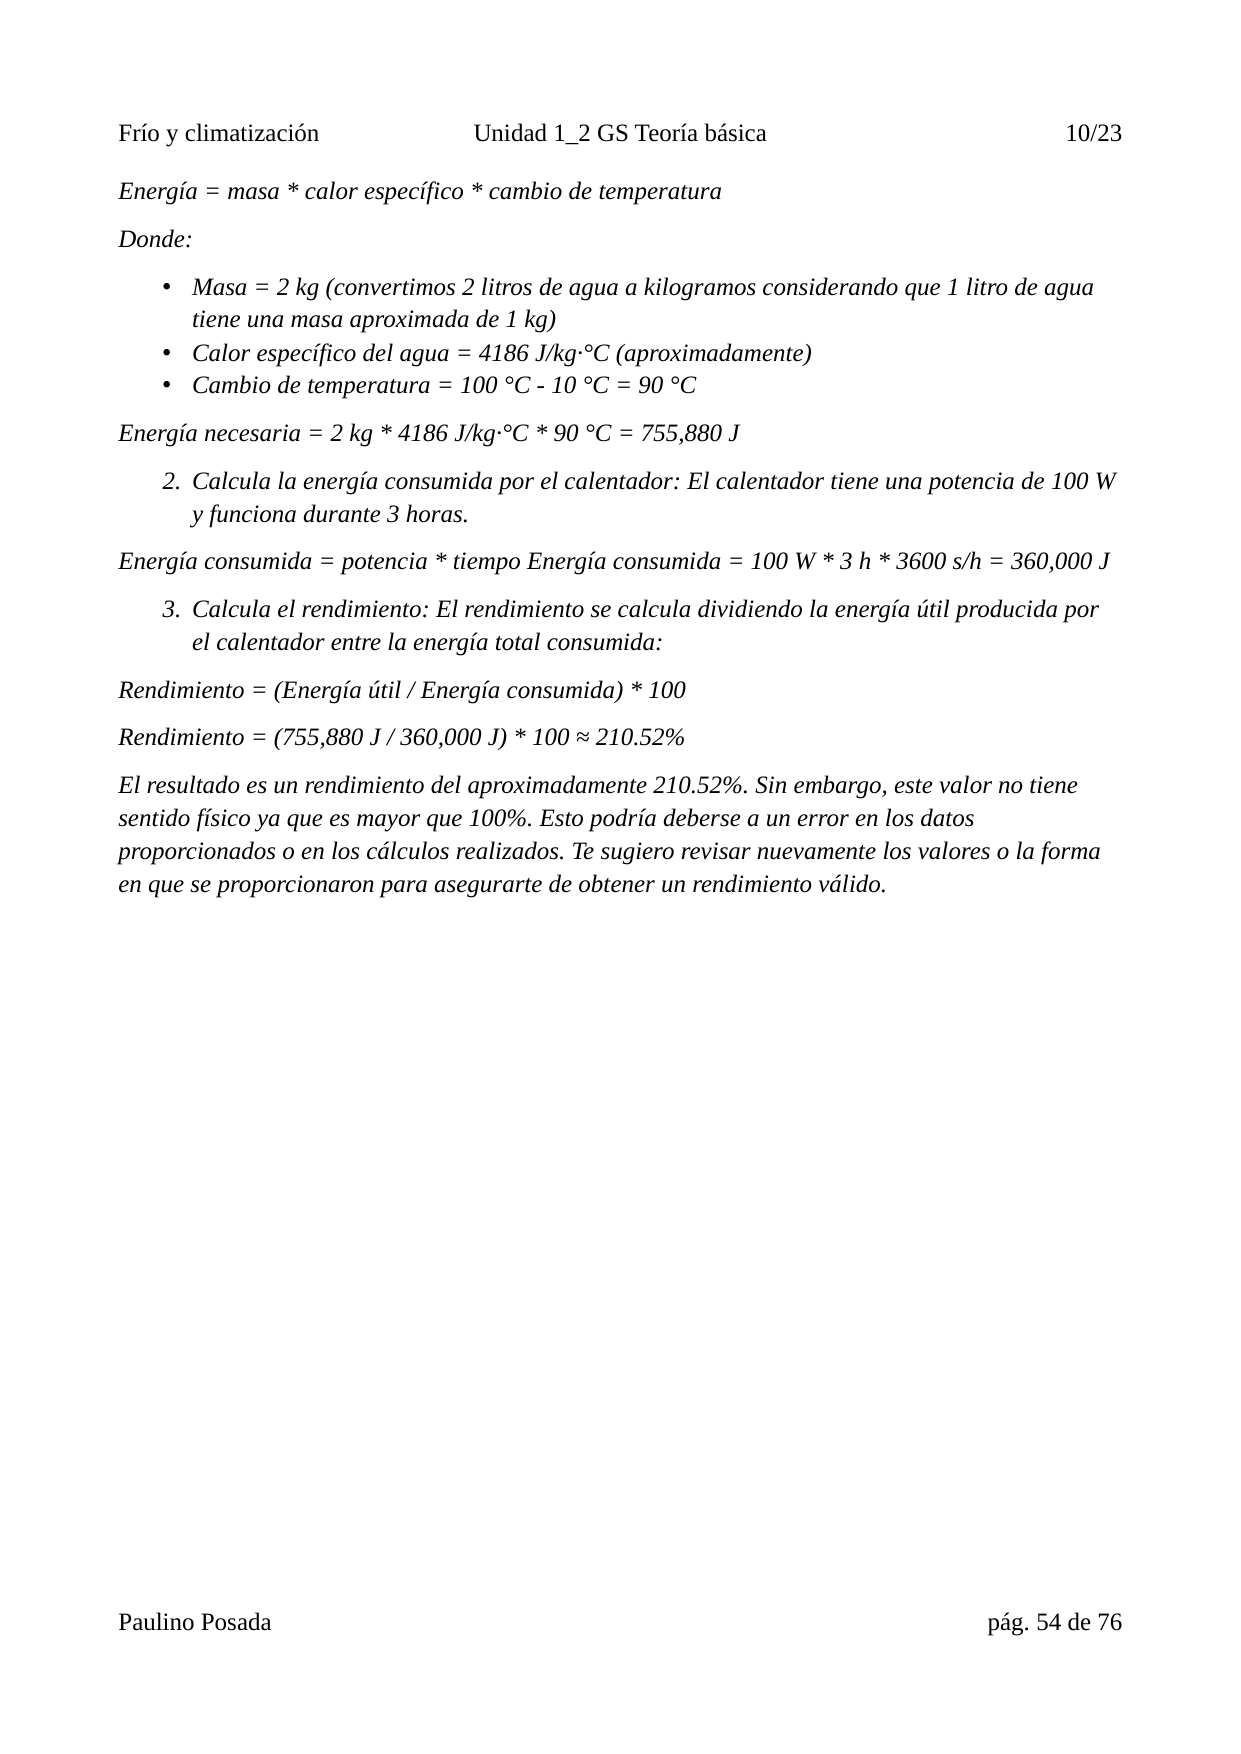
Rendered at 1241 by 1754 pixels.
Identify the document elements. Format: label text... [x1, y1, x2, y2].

text Energía = masa * calor específico * cambio de temperatura [118, 176, 1122, 205]
text El resultado es un rendimiento del aproximadamente 210.52%. Sin embargo, este valor no tiene sentido físico ya que es mayor que 100%. Esto podría deberse a un error en los datos proporcionados o en los cálculos realizados. Te sugiero revisar nuevamente los valores o la forma en que se proporcionaron para asegurarte de obtener un rendimiento válido. [118, 770, 1122, 898]
list Calcula la energía consumida por el calentador: El calentador tiene una potencia de 100 W y funciona durante 3 horas. [162, 466, 1122, 528]
text Donde: [118, 224, 1122, 253]
list Calor específico del agua = 4186 J/kg·°C (aproximadamente) [162, 338, 1122, 366]
text Rendimiento = (Energía útil / Energía consumida) * 100 [118, 675, 1122, 703]
list Masa = 2 kg (convertimos 2 litros de agua a kilogramos considerando que 1 litro de agua tiene una masa aproximada de 1 kg) [162, 272, 1122, 333]
list Calcula el rendimiento: El rendimiento se calcula dividiendo la energía útil producida por el calentador entre la energía total consumida: [162, 594, 1122, 656]
text Energía consumida = potencia * tiempo Energía consumida = 100 W * 3 h * 3600 s/h = 360,000 J [118, 546, 1122, 575]
text Energía necesaria = 2 kg * 4186 J/kg·°C * 90 °C = 755,880 J [118, 418, 1122, 447]
text Rendimiento = (755,880 J / 360,000 J) * 100 ≈ 210.52% [118, 722, 1122, 751]
list Cambio de temperatura = 100 °C - 10 °C = 90 °C [162, 371, 1122, 399]
